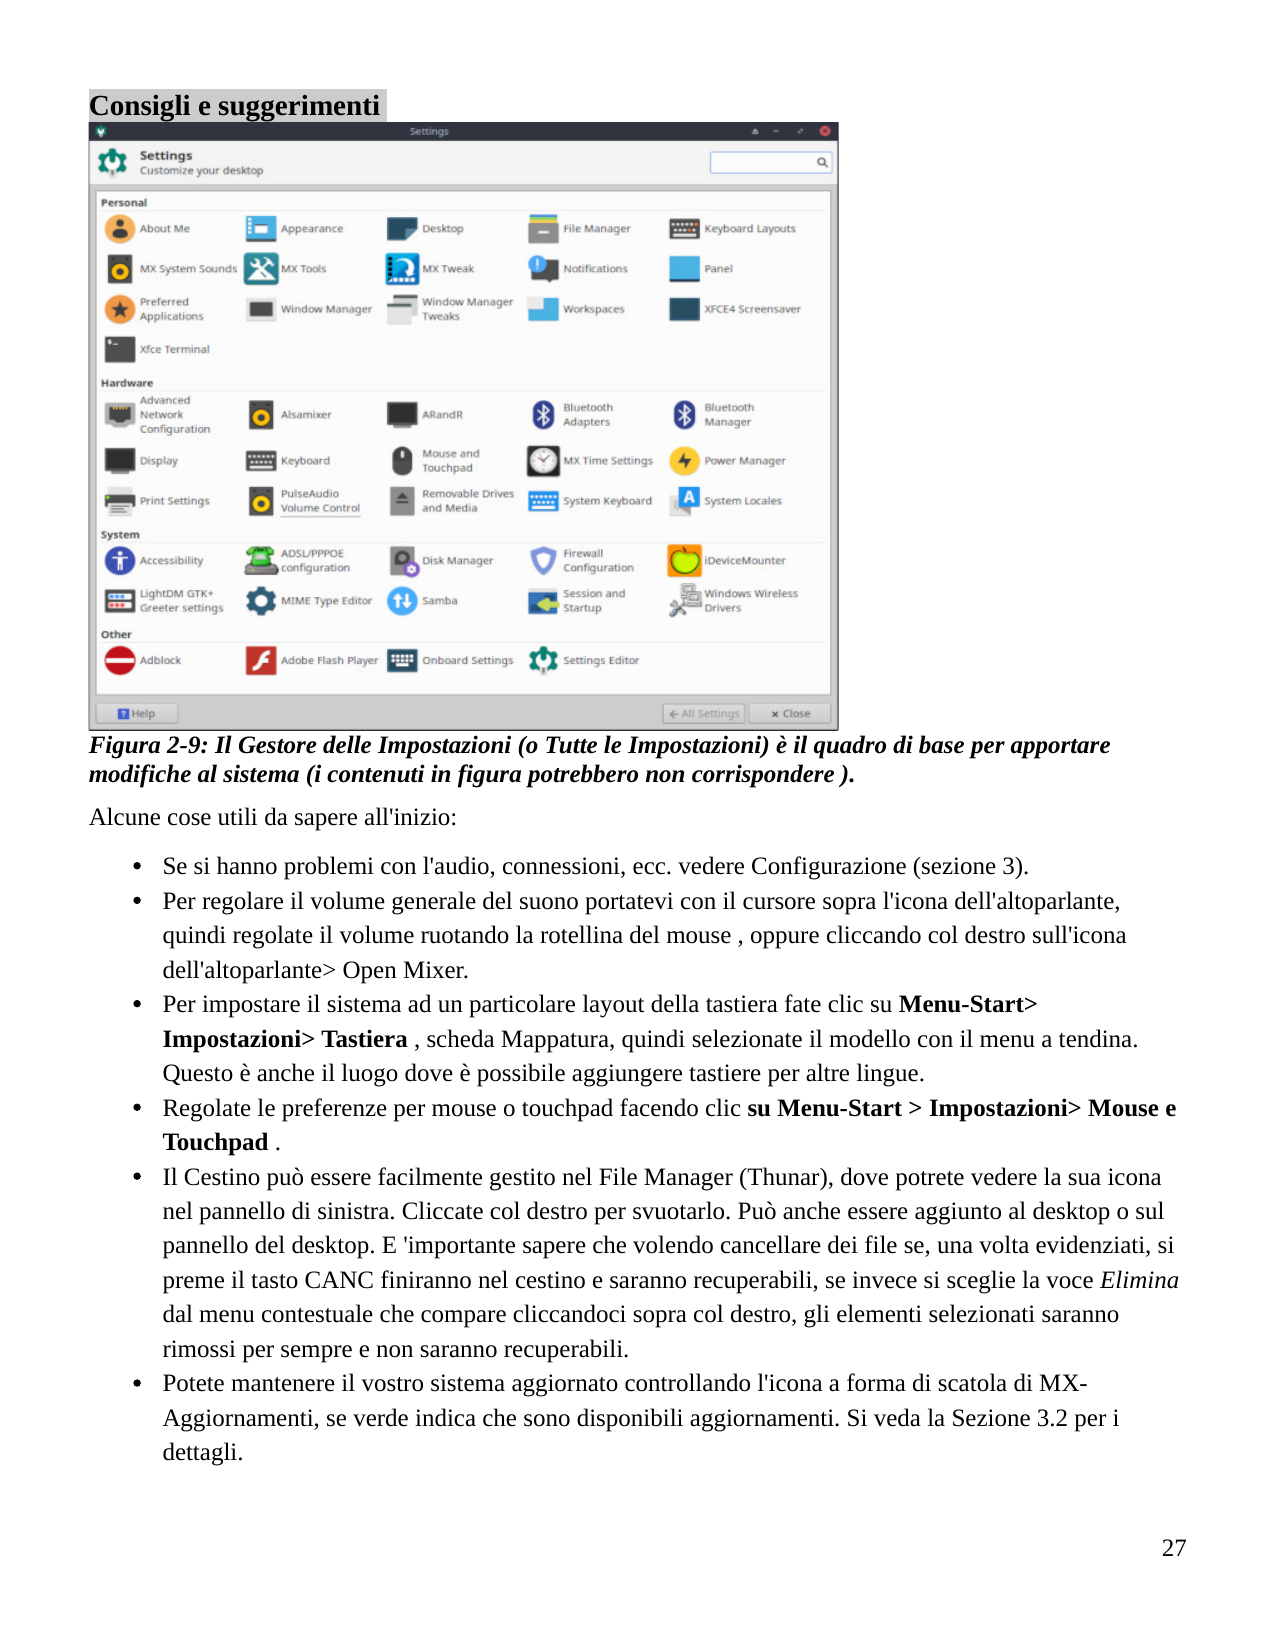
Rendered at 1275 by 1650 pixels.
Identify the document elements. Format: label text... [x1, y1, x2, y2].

list Potete mantenere il vostro sistema aggiornato controllando l'icona a forma di scatola di MX-Aggiornamenti, se verde indica che sono disponibili aggiornamenti. Si veda la Sezione 3.2 per i dettagli. [133, 1368, 1186, 1466]
text Alcune cose utili da sapere all'inizio: [88, 802, 1186, 831]
list Regolate le preferenze per mouse o touchpad facendo clic su Menu-Start > Impostazioni> Mouse e Touchpad . [133, 1093, 1186, 1156]
list Il Cestino può essere facilmente gestito nel File Manager (Thunar), dove potrete vedere la sua icona nel pannello di sinistra. Cliccate col destro per svuotarlo. Può anche essere aggiunto al desktop o sul pannello del desktop. E 'importante sapere che volendo cancellare dei file se, una volta evidenziati, si preme il tasto CANC finiranno nel cestino e saranno recuperabili, se invece si sceglie la voce Elimina dal menu contestuale che compare cliccandoci sopra col destro, gli elementi selezionati saranno rimossi per sempre e non saranno recuperabili. [133, 1162, 1186, 1363]
list Per regolare il volume generale del suono portatevi con il cursore sopra l'icona dell'altoparlante, quindi regolate il volume ruotando la rotellina del mouse , oppure cliccando col destro sull'icona dell'altoparlante> Open Mixer. [133, 886, 1186, 983]
subtitle Consigli e suggerimenti [88, 88, 1186, 122]
picture [88, 122, 839, 731]
list Per impostare il sistema ad un particolare layout della tastiera fate clic su Menu-Start> Impostazioni> Tastiera , scheda Mappatura, quindi selezionate il modello con il menu a tendina. Questo è anche il luogo dove è possibile aggiungere tastiere per altre lingue. [133, 989, 1186, 1087]
text Figura 2-9: Il Gestore delle Impostazioni (o Tutte le Impostazioni) è il quadro di base per apportare modifiche al sistema (i contenuti in figura potrebbero non corrispondere ). [88, 730, 1186, 788]
list Se si hanno problemi con l'audio, connessioni, ecc. vedere Configurazione (sezione 3). [133, 851, 1186, 880]
